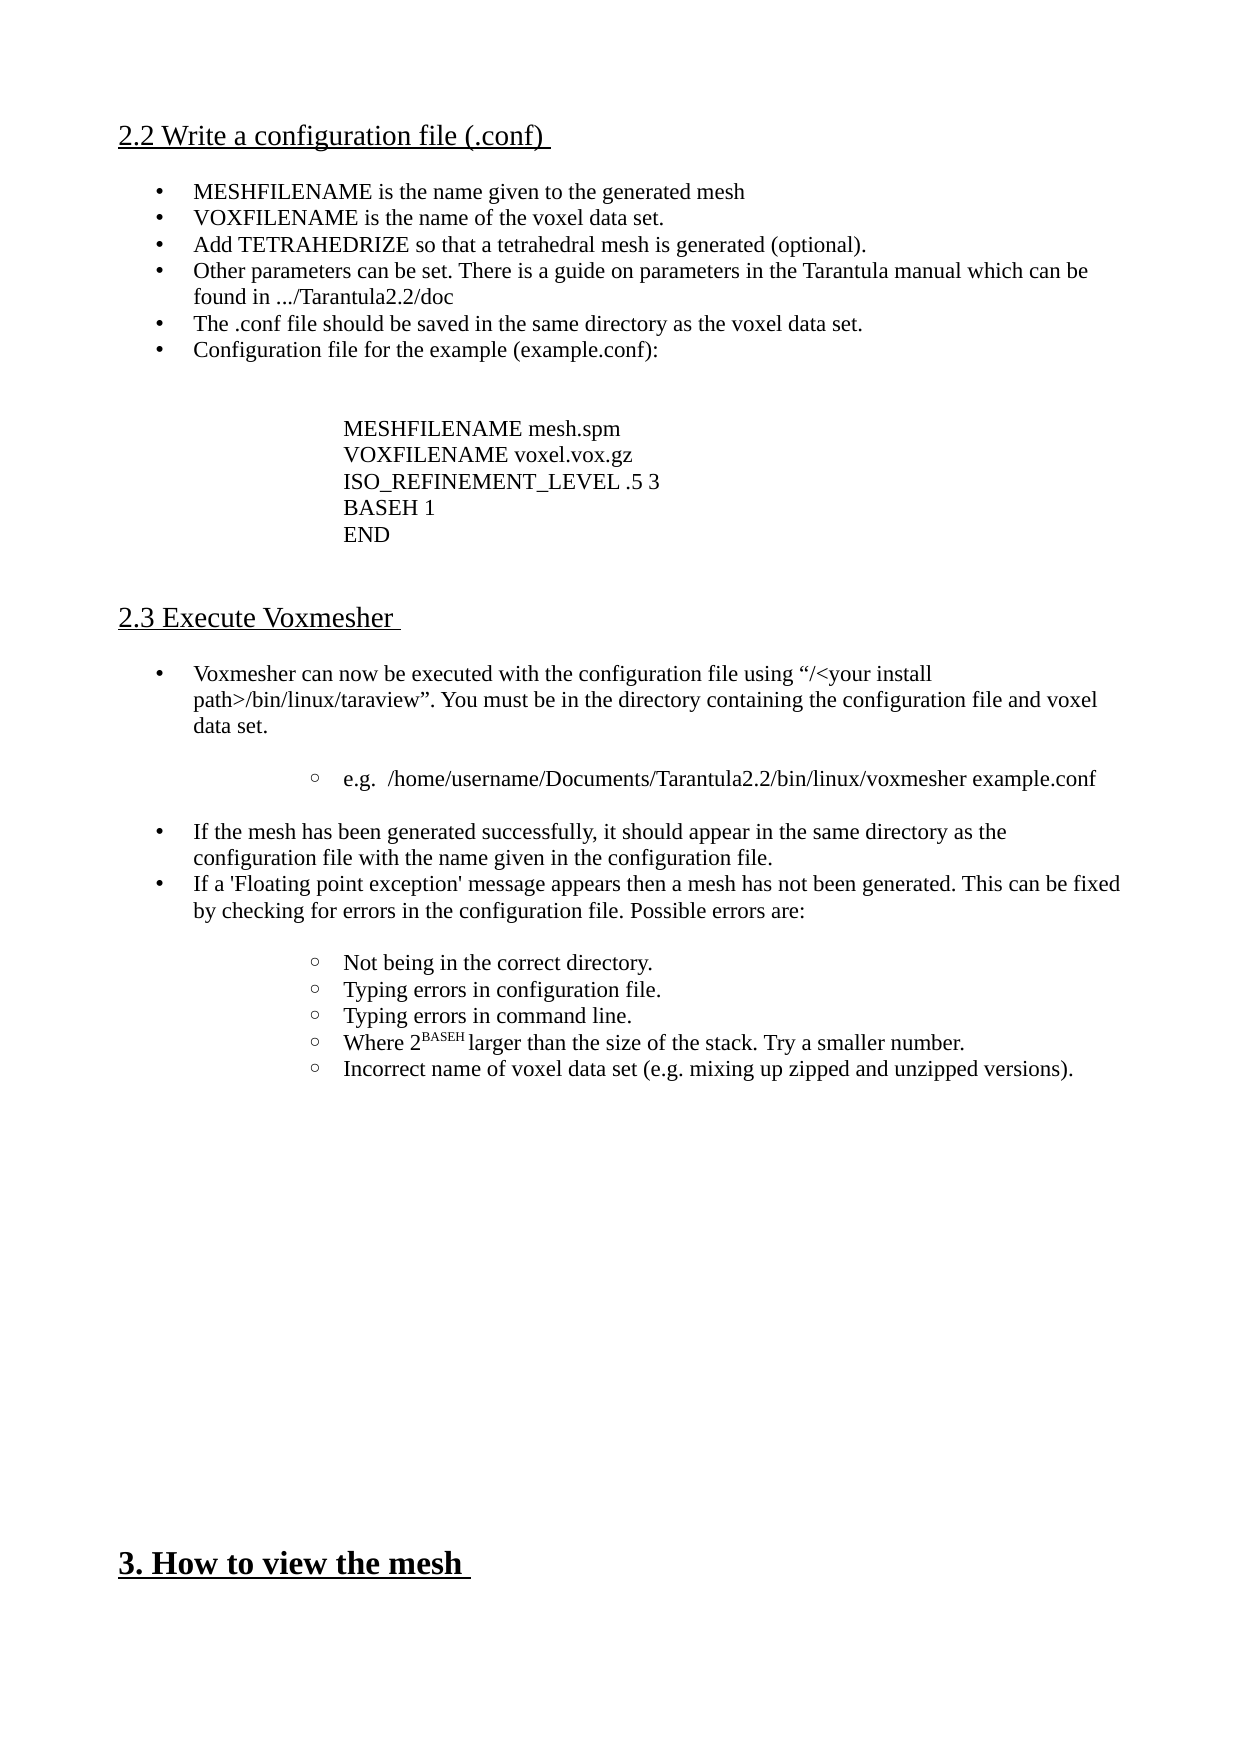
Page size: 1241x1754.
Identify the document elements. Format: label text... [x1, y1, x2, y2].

list Where 2BASEH larger than the size of the stack. Try a smaller number. [306, 1028, 1122, 1055]
list END [306, 521, 1122, 547]
list 2.3 Execute Voxmesher [81, 600, 1122, 633]
list VOXFILENAME is the name of the voxel data set. [156, 204, 1122, 231]
list Not being in the correct directory. [306, 949, 1122, 976]
list Voxmesher can now be executed with the configuration file using “/<your install path>/bin/linux/taraview”. You must be in the directory containing the configuration file and voxel data set. [156, 659, 1122, 739]
text 3. How to view the mesh [118, 1544, 1122, 1582]
list If the mesh has been generated successfully, it should appear in the same directory as the configuration file with the name given in the configuration file. [156, 818, 1122, 870]
list Configuration file for the example (example.conf): [156, 336, 1122, 362]
list MESHFILENAME is the name given to the generated mesh [156, 178, 1122, 204]
list Add TETRAHEDRIZE so that a tetrahedral mesh is generated (optional). [156, 231, 1122, 257]
list Other parameters can be set. There is a guide on parameters in the Tarantula manual which can be found in .../Tarantula2.2/doc [156, 257, 1122, 310]
list BASEH 1 [306, 494, 1122, 521]
list MESHFILENAME mesh.spm [306, 415, 1122, 442]
list 2.2 Write a configuration file (.conf) [81, 118, 1122, 152]
list VOXFILENAME voxel.vox.gz [306, 442, 1122, 468]
list Incorrect name of voxel data set (e.g. mixing up zipped and unzipped versions). [306, 1055, 1122, 1081]
list Typing errors in command line. [306, 1002, 1122, 1028]
list e.g. /home/username/Documents/Tarantula2.2/bin/linux/voxmesher example.conf [306, 765, 1122, 791]
list If a 'Floating point exception' message appears then a mesh has not been generated. This can be fixed by checking for errors in the configuration file. Possible errors are: [156, 870, 1122, 923]
list The .conf file should be saved in the same directory as the voxel data set. [156, 310, 1122, 336]
list ISO_REFINEMENT_LEVEL .5 3 [306, 468, 1122, 494]
list Typing errors in configuration file. [306, 976, 1122, 1002]
